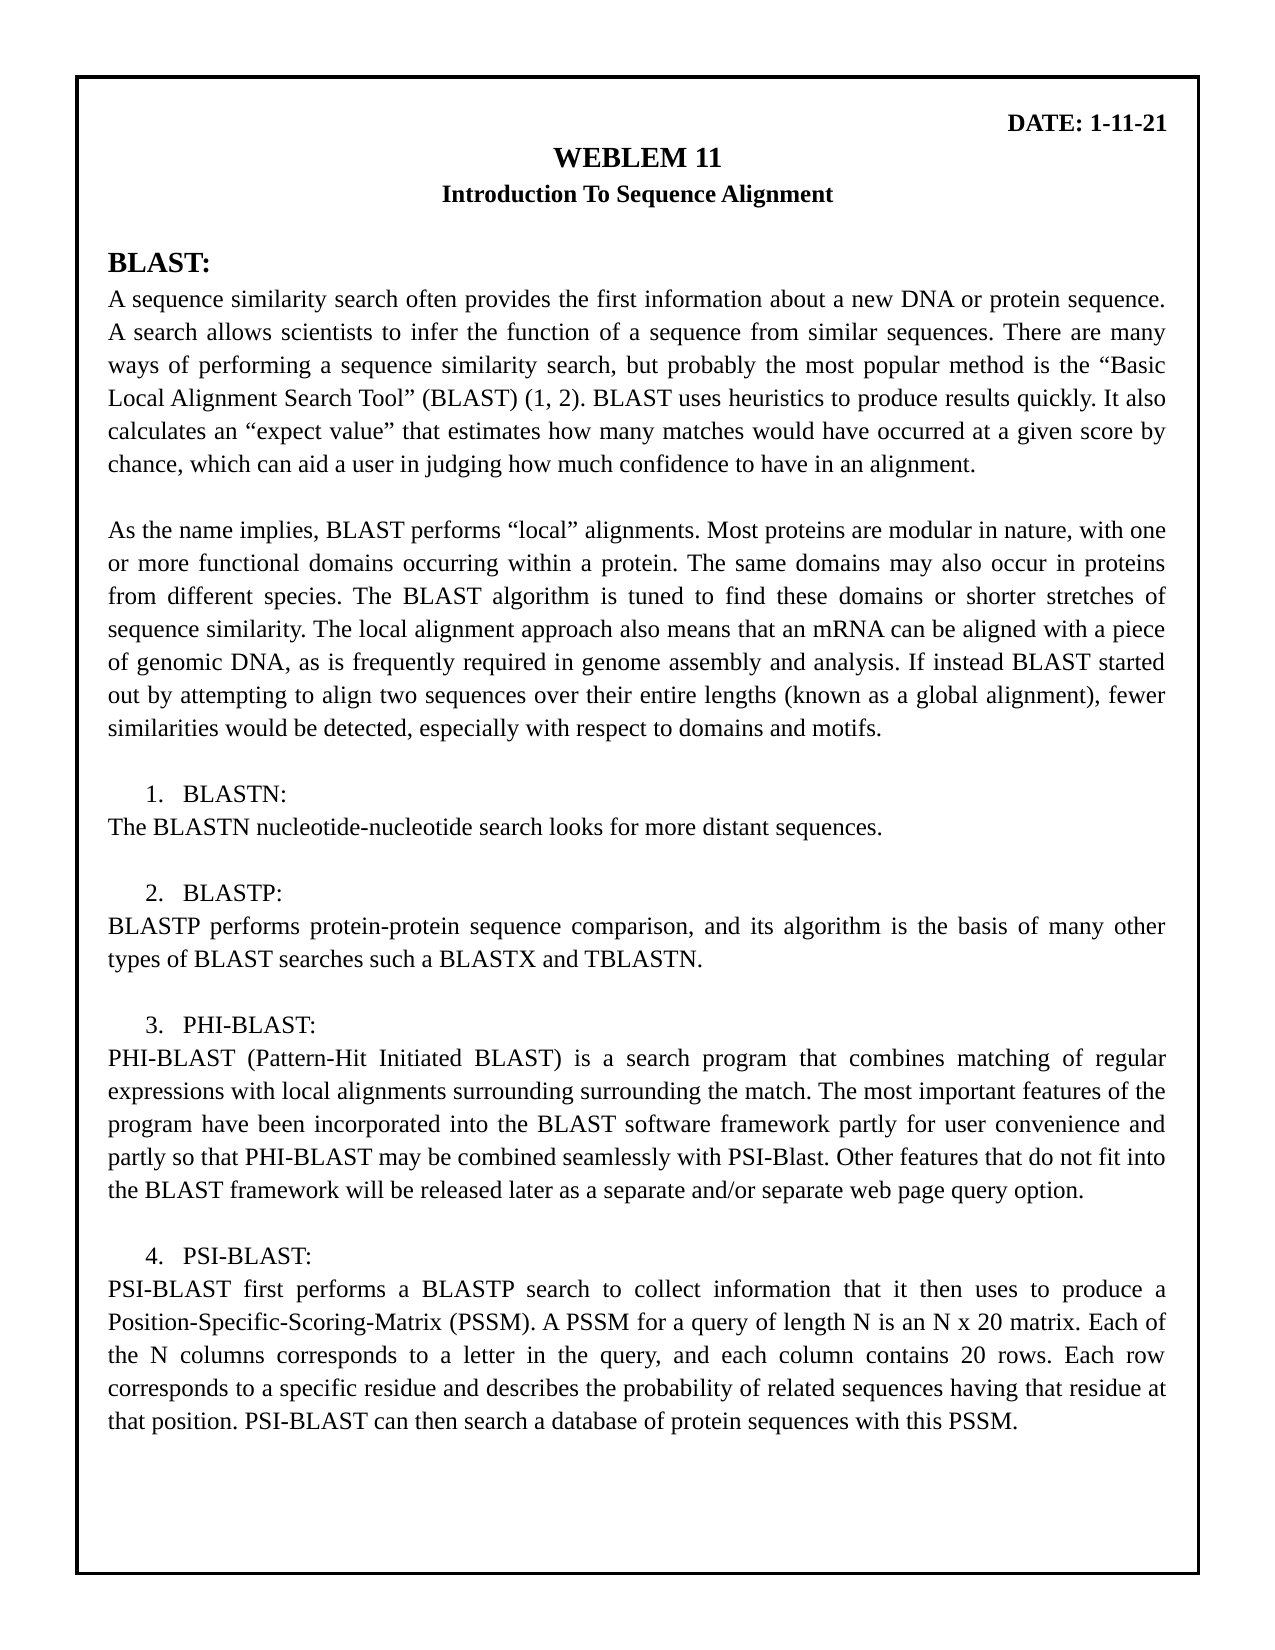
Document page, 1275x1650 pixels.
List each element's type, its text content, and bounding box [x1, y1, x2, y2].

list BLASTP: [145, 878, 1167, 907]
list PSI-BLAST: [145, 1241, 1167, 1270]
text PHI-BLAST (Pattern-Hit Initiated BLAST) is a search program that combines matching of regular expressions with local alignments surrounding surrounding the match. The most important features of the program have been incorporated into the BLAST software framework partly for user convenience and partly so that PHI-BLAST may be combined seamlessly with PSI-Blast. Other features that do not fit into the BLAST framework will be released later as a separate and/or separate web page query option. [108, 1043, 1167, 1204]
list BLASTN: [145, 779, 1167, 808]
text PSI-BLAST first performs a BLASTP search to collect information that it then uses to produce a Position-Specific-Scoring-Matrix (PSSM). A PSSM for a query of length N is an N x 20 matrix. Each of the N columns corresponds to a letter in the query, and each column contains 20 rows. Each row corresponds to a specific residue and describes the probability of related sequences having that residue at that position. PSI-BLAST can then search a database of protein sequences with this PSSM. [108, 1274, 1167, 1435]
list PHI-BLAST: [145, 1010, 1167, 1039]
text DATE: 1-11-21 [108, 108, 1167, 136]
text As the name implies, BLAST performs “local” alignments. Most proteins are modular in nature, with one or more functional domains occurring within a protein. The same domains may also occur in proteins from different species. The BLAST algorithm is tuned to find these domains or shorter stretches of sequence similarity. The local alignment approach also means that an mRNA can be aligned with a piece of genomic DNA, as is frequently required in genome assembly and analysis. If instead BLAST started out by attempting to align two sequences over their entire lengths (known as a global alignment), fewer similarities would be detected, especially with respect to domains and motifs. [108, 515, 1167, 742]
text The BLASTN nucleotide-nucleotide search looks for more distant sequences. [108, 812, 1167, 841]
text BLASTP performs protein-protein sequence comparison, and its algorithm is the basis of many other types of BLAST searches such a BLASTX and TBLASTN. [108, 911, 1167, 973]
text BLAST: [108, 245, 1167, 279]
text A sequence similarity search often provides the first information about a new DNA or protein sequence. A search allows scientists to infer the function of a sequence from similar sequences. There are many ways of performing a sequence similarity search, but probably the most popular method is the “Basic Local Alignment Search Tool” (BLAST) (1, 2). BLAST uses heuristics to produce results quickly. It also calculates an “expect value” that estimates how many matches would have occurred at a given score by chance, which can aid a user in judging how much confidence to have in an alignment. [108, 284, 1167, 478]
text WEBLEM 11 [108, 141, 1167, 174]
text Introduction To Sequence Alignment [108, 179, 1167, 208]
